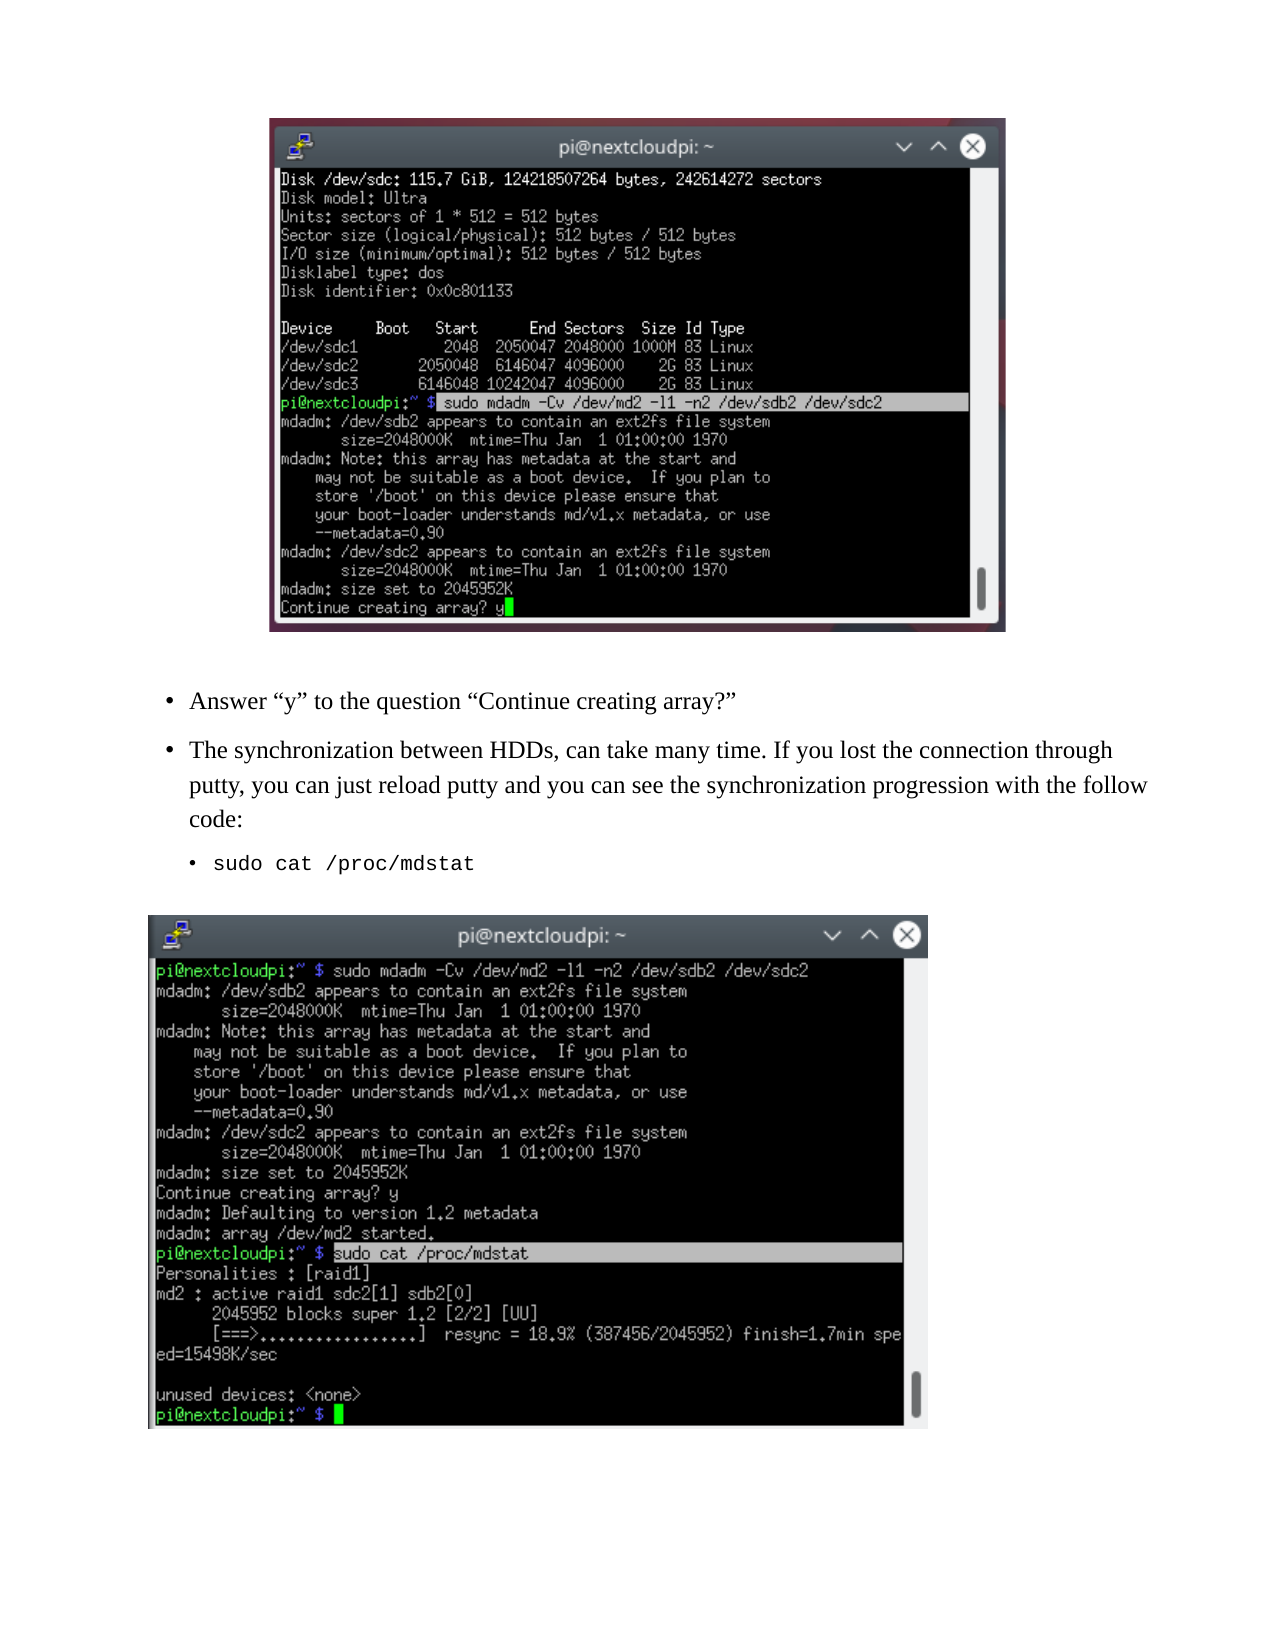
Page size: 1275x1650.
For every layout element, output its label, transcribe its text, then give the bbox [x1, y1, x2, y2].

list sudo cat /proc/mdstat [189, 853, 1157, 877]
list Answer “y” to the question “Continue creating array?” [165, 686, 1157, 715]
picture [269, 118, 1006, 632]
picture [148, 915, 928, 1429]
list The synchronization between HDDs, can take many time. If you lost the connection through putty, you can just reload putty and you can see the synchronization progression with the follow code: [165, 735, 1157, 833]
